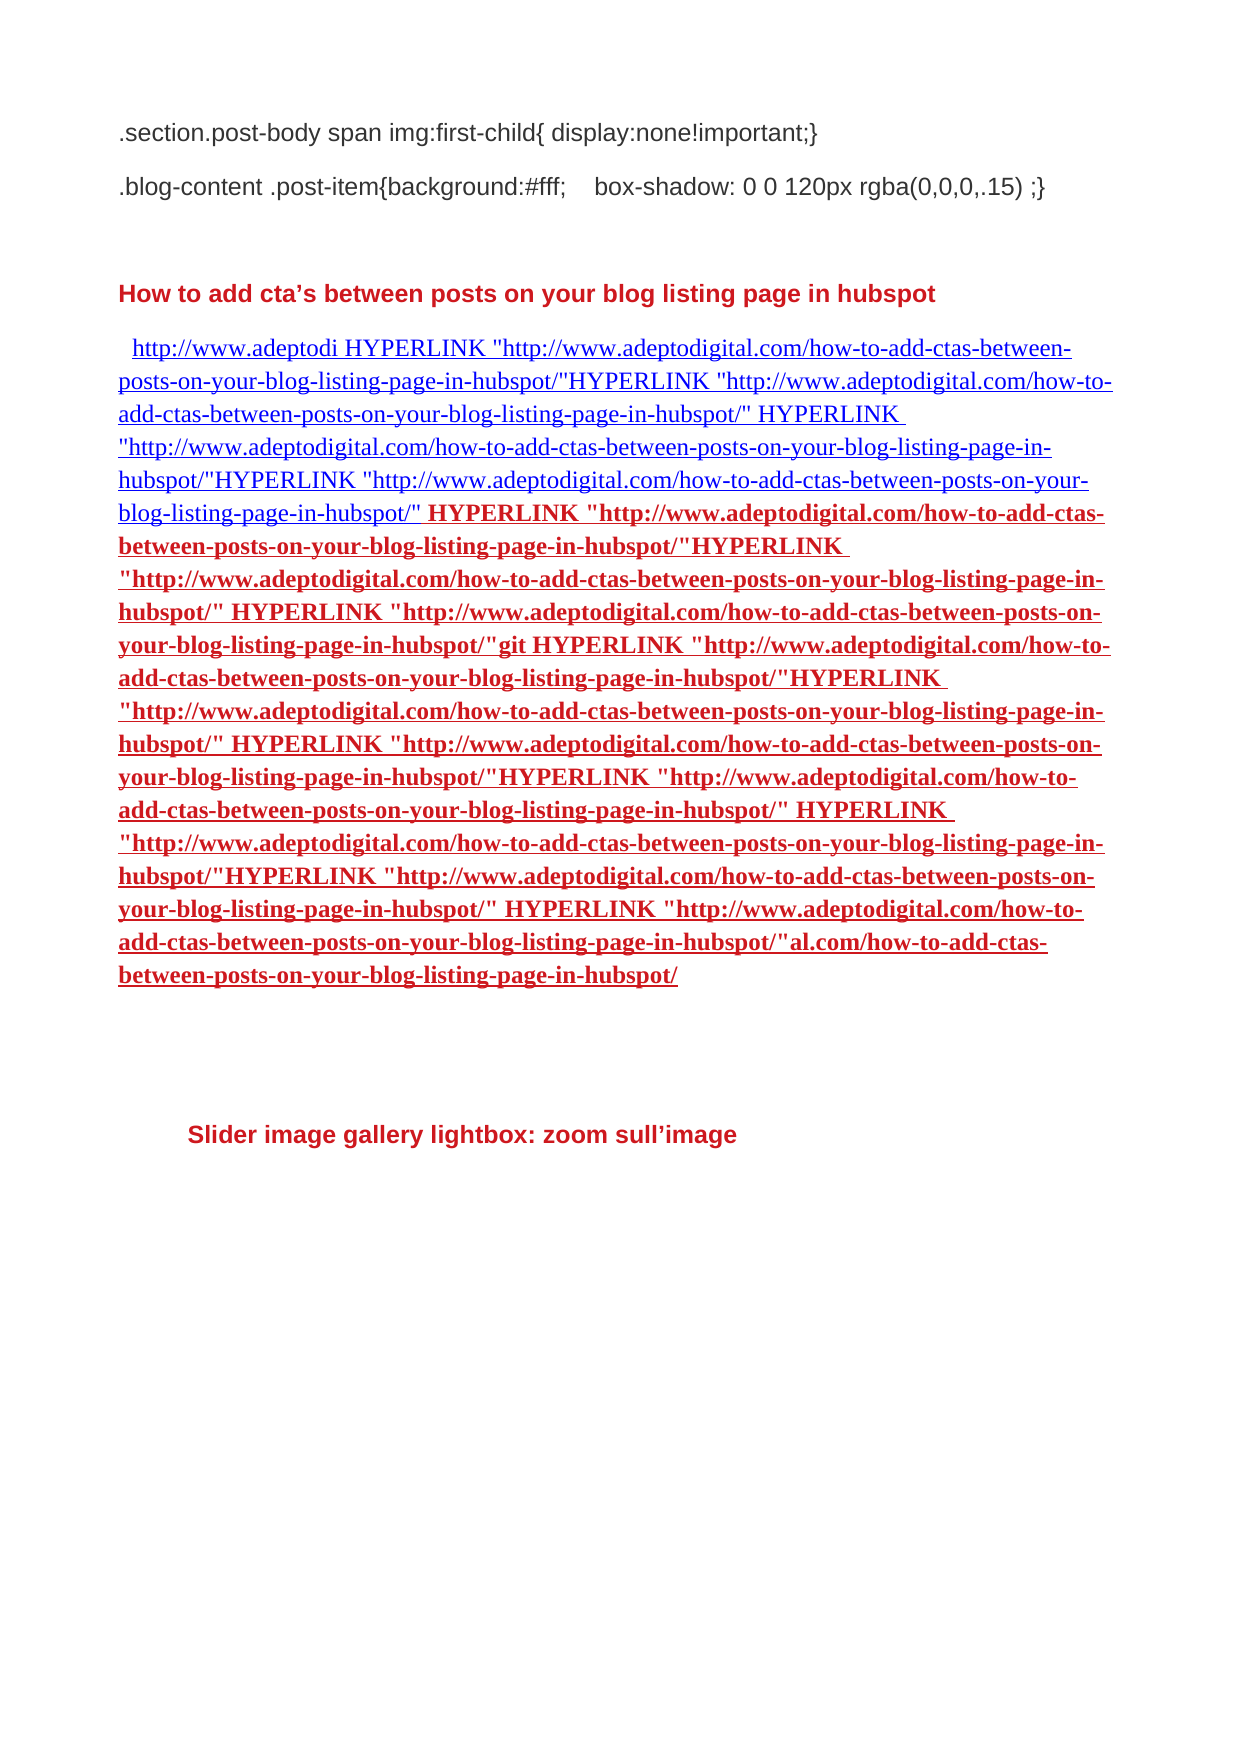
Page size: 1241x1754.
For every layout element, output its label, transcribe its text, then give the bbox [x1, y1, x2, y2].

text .blog-content .post-item{background:#fff; box-shadow: 0 0 120px rgba(0,0,0,.15) ;} [118, 172, 1122, 201]
text http://www.adeptodi HYPERLINK "http://www.adeptodigital.com/how-to-add-ctas-between-posts-on-your-blog-listing-page-in-hubspot/"HYPERLINK "http://www.adeptodigital.com/how-to-add-ctas-between-posts-on-your-blog-listing-page-in-hubspot/" HYPERLINK "http://www.adeptodigital.com/how-to-add-ctas-between-posts-on-your-blog-listing-page-in-hubspot/"HYPERLINK "http://www.adeptodigital.com/how-to-add-ctas-between-posts-on-your-blog-listing-page-in-hubspot/" HYPERLINK "http://www.adeptodigital.com/how-to-add-ctas-between-posts-on-your-blog-listing-page-in-hubspot/"HYPERLINK "http://www.adeptodigital.com/how-to-add-ctas-between-posts-on-your-blog-listing-page-in-hubspot/" HYPERLINK "http://www.adeptodigital.com/how-to-add-ctas-between-posts-on-your-blog-listing-page-in-hubspot/"git HYPERLINK "http://www.adeptodigital.com/how-to-add-ctas-between-posts-on-your-blog-listing-page-in-hubspot/"HYPERLINK "http://www.adeptodigital.com/how-to-add-ctas-between-posts-on-your-blog-listing-page-in-hubspot/" HYPERLINK "http://www.adeptodigital.com/how-to-add-ctas-between-posts-on-your-blog-listing-page-in-hubspot/"HYPERLINK "http://www.adeptodigital.com/how-to-add-ctas-between-posts-on-your-blog-listing-page-in-hubspot/" HYPERLINK "http://www.adeptodigital.com/how-to-add-ctas-between-posts-on-your-blog-listing-page-in-hubspot/"HYPERLINK "http://www.adeptodigital.com/how-to-add-ctas-between-posts-on-your-blog-listing-page-in-hubspot/" HYPERLINK "http://www.adeptodigital.com/how-to-add-ctas-between-posts-on-your-blog-listing-page-in-hubspot/"al.com/how-to-add-ctas-between-posts-on-your-blog-listing-page-in-hubspot/ [118, 333, 1122, 989]
text How to add cta’s between posts on your blog listing page in hubspot [118, 279, 1122, 308]
text .section.post-body span img:first-child{ display:none!important;} [118, 118, 1122, 147]
text Slider image gallery lightbox: zoom sull’image [118, 1120, 1122, 1149]
